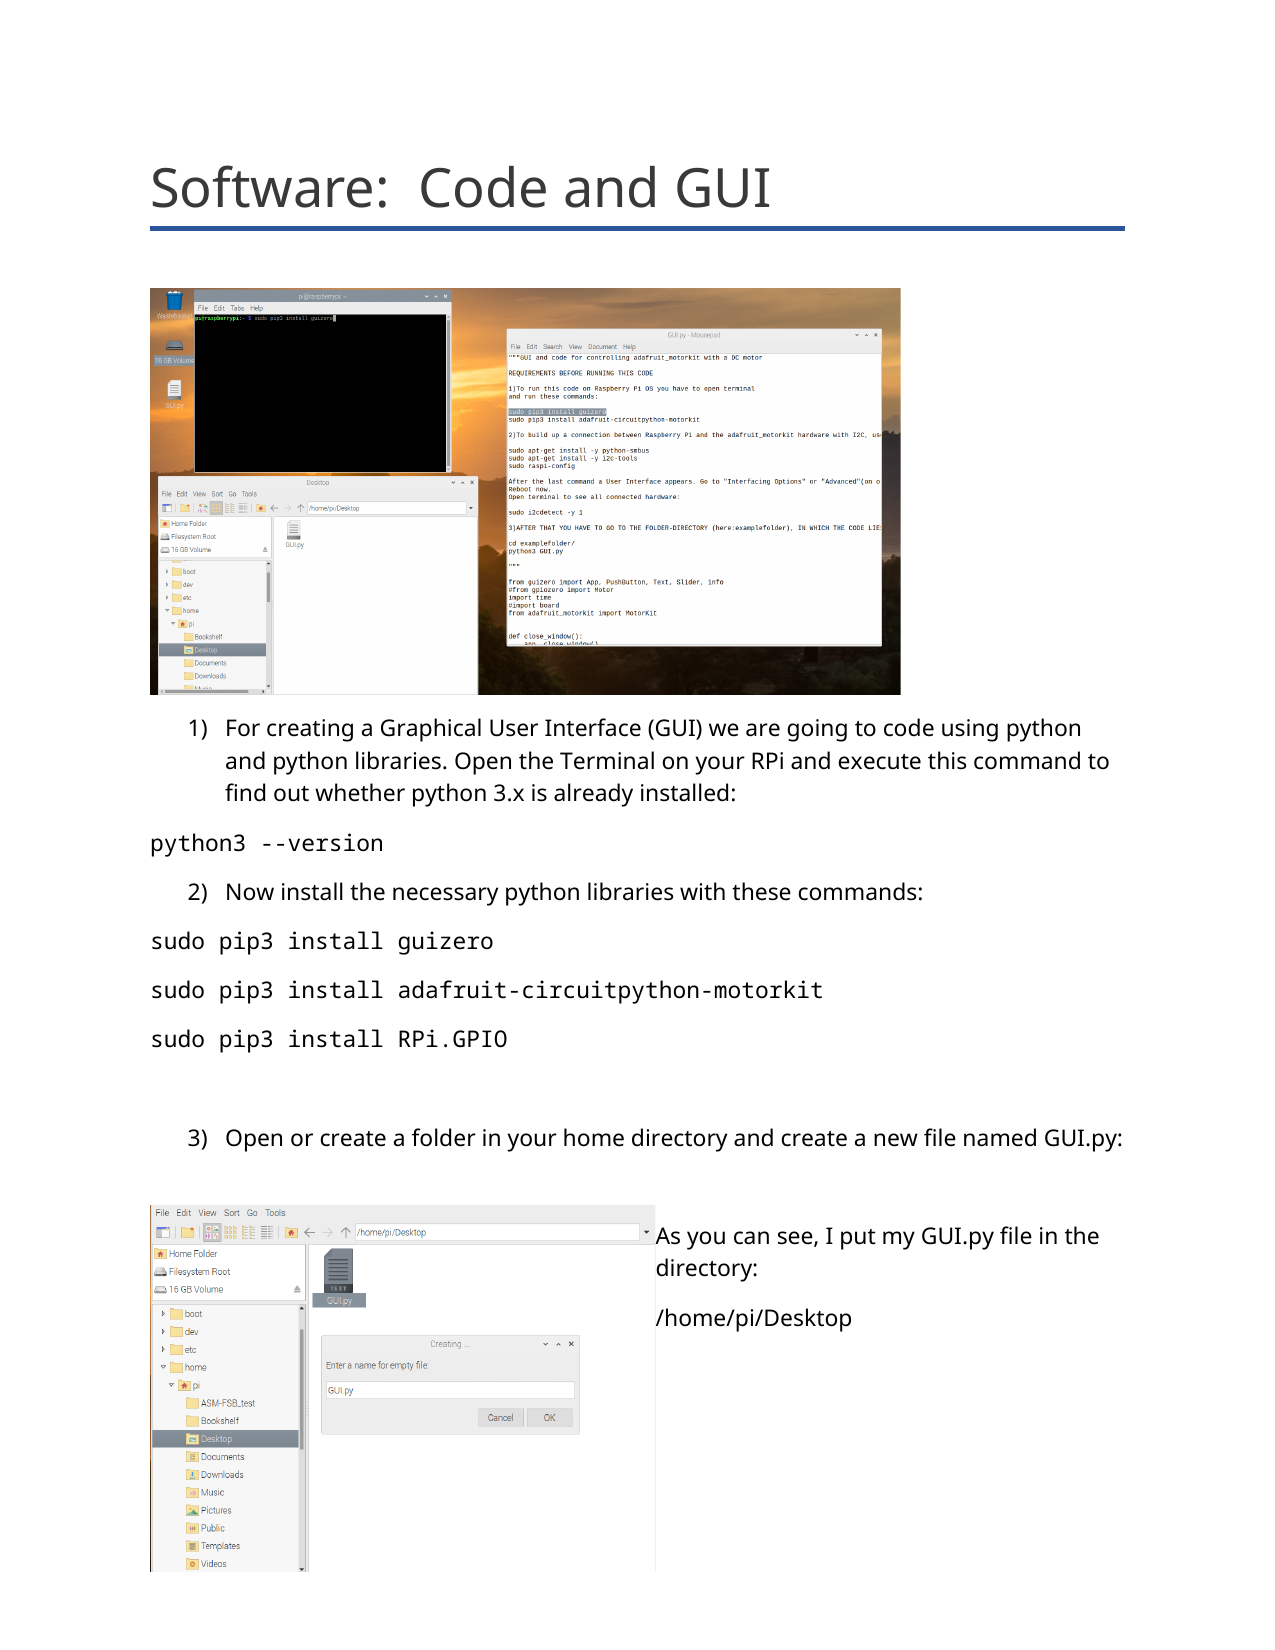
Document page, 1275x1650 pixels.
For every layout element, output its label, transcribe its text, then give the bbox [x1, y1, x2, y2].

list For creating a Graphical User Interface (GUI) we are going to code using python and python libraries. Open the Terminal on your RPi and execute this command to find out whether python 3.x is already installed: [187, 712, 1125, 809]
text As you can see, I put my GUI.py file in the directory: [656, 1220, 1125, 1284]
text sudo pip3 install adafruit-circuitpython-motorkit [150, 974, 1125, 1005]
list Now install the necessary python libraries with these commands: [187, 876, 1125, 907]
text sudo pip3 install guizero [150, 925, 1125, 956]
list Open or create a folder in your home directory and create a new file named GUI.py: [187, 1122, 1125, 1153]
text sudo pip3 install RPi.GPIO [150, 1023, 1125, 1054]
text python3 --version [150, 827, 1125, 858]
subtitle Software: Code and GUI [150, 150, 1125, 226]
text /home/pi/Desktop [656, 1302, 1125, 1333]
